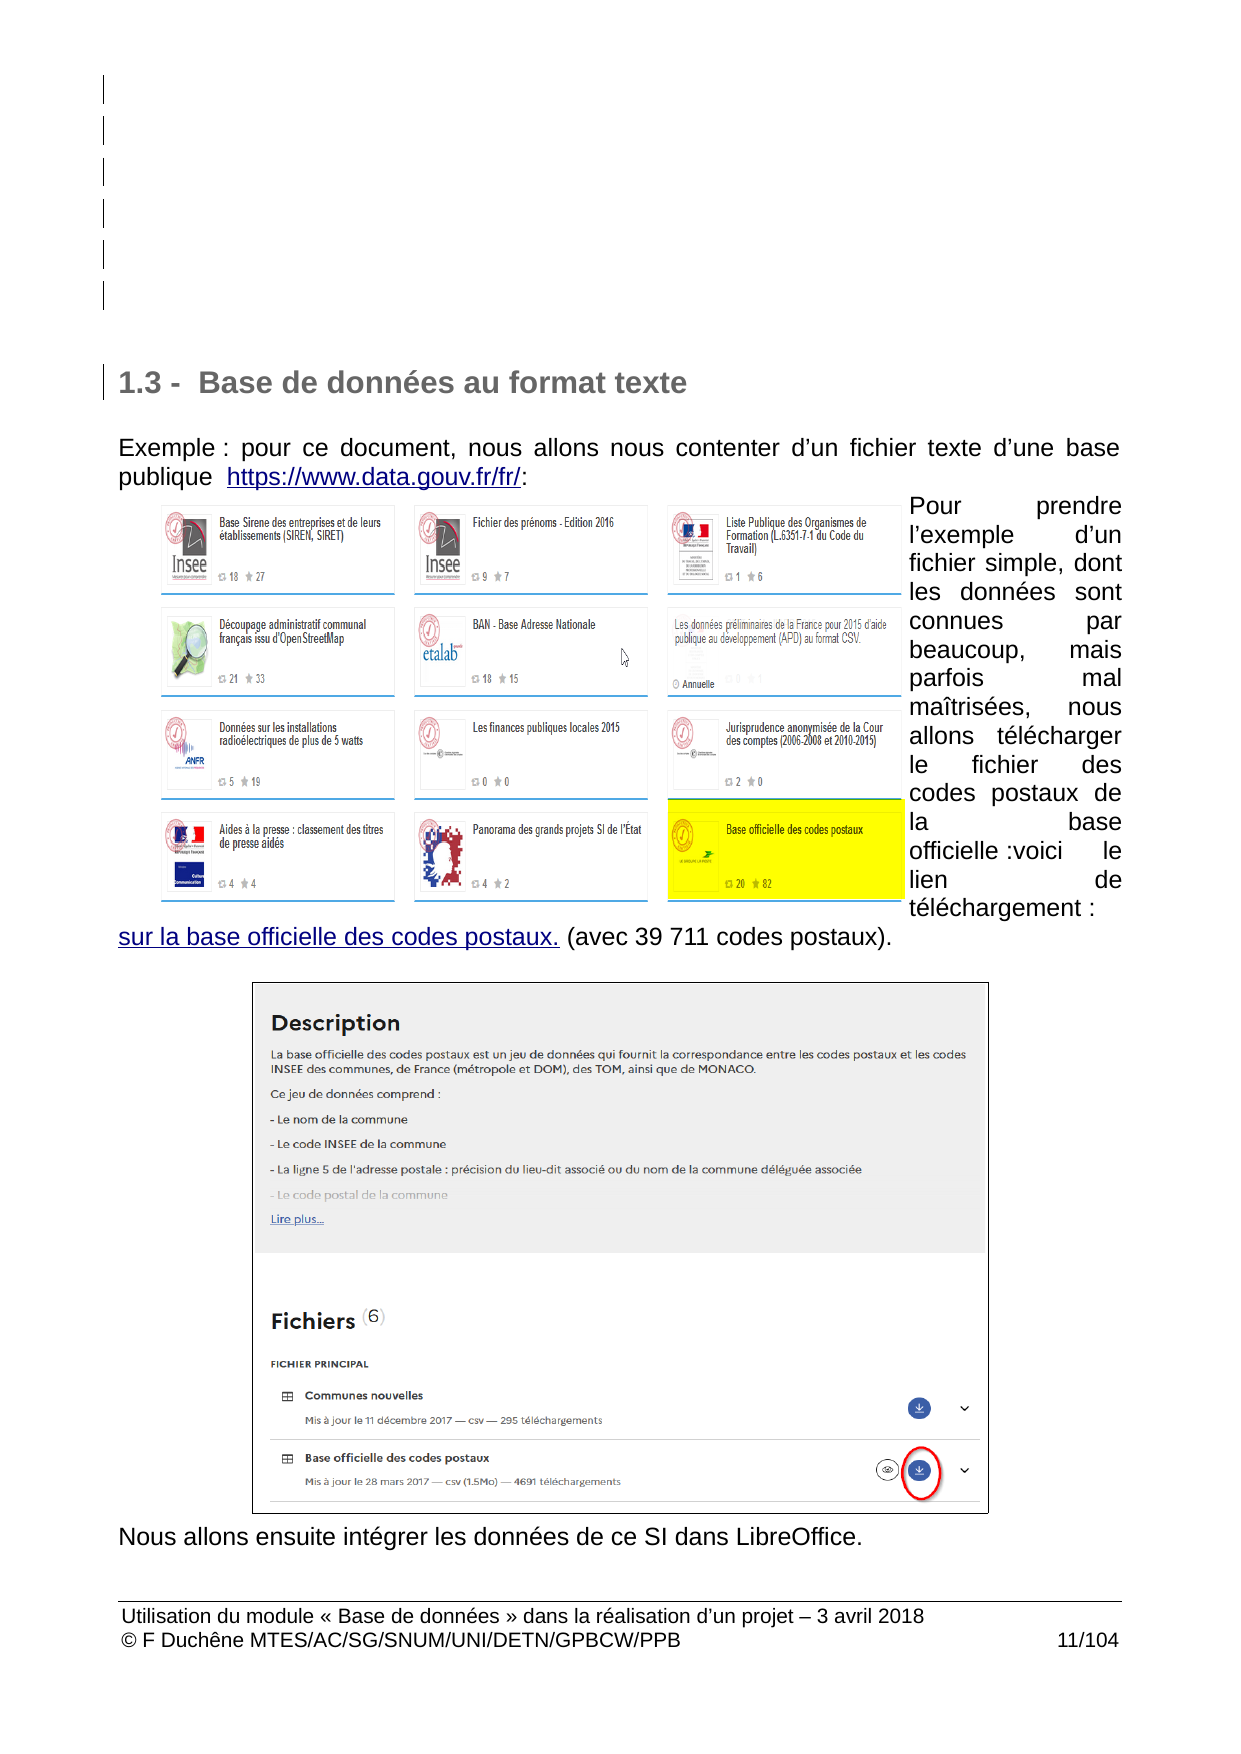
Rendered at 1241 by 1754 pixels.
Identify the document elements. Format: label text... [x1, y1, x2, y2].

text Pour prendre l’exemple d’un fichier simple, dont les données sont connues par beaucoup, mais parfois mal maîtrisées, nous allons télécharger le fichier des codes postaux de la base officielle :voici le lien de téléchargement : sur la base officielle des codes postaux. (avec 39 711 codes postaux). [118, 491, 1122, 951]
text Nous allons ensuite intégrer les données de ce SI dans LibreOffice. [118, 1522, 1122, 1551]
subtitle Base de données au format texte [118, 364, 1122, 400]
picture [255, 984, 986, 1511]
text Exemple : pour ce document, nous allons nous contenter d’un fichier texte d’une base publique https://www.data.gouv.fr/fr/: [118, 433, 1122, 491]
picture [158, 497, 909, 912]
